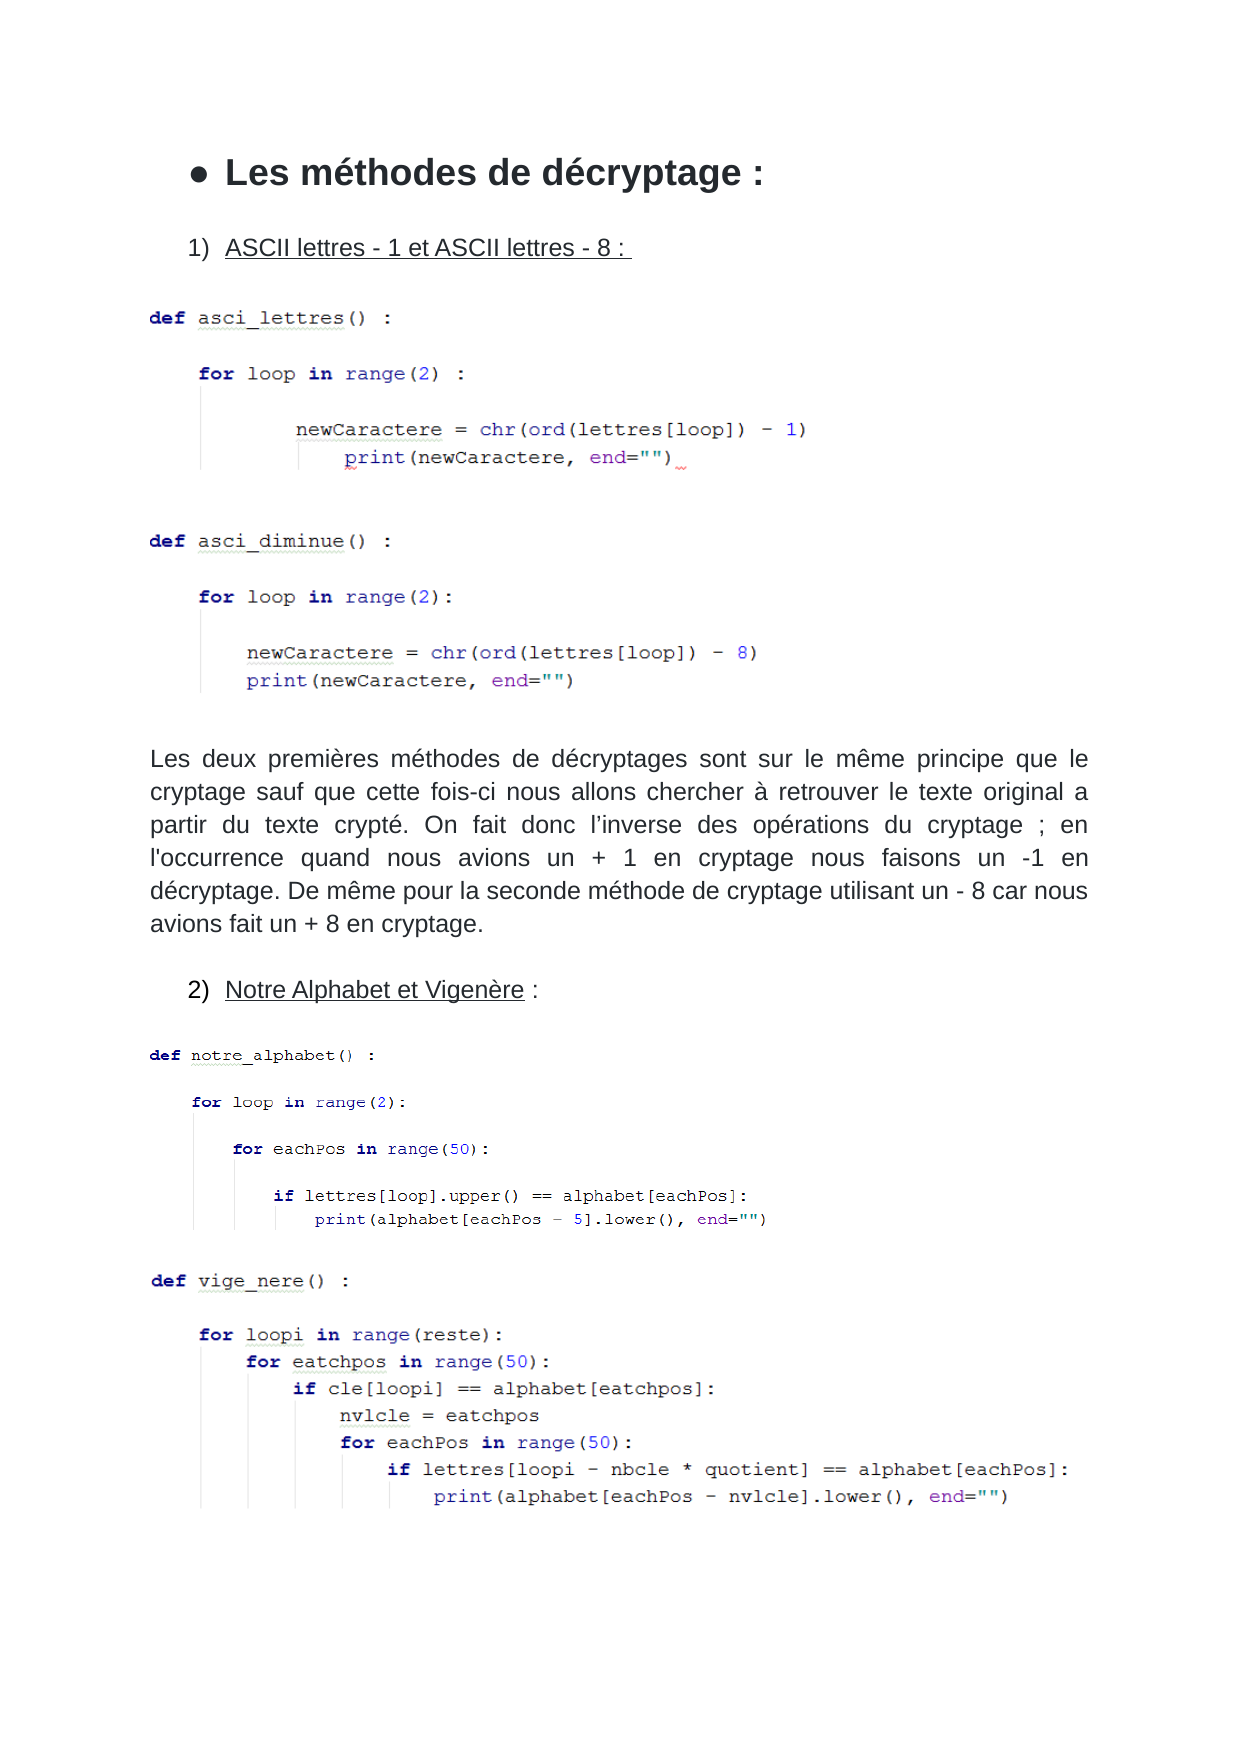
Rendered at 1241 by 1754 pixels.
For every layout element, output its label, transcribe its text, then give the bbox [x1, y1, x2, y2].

picture [150, 1041, 795, 1264]
picture [150, 1267, 1091, 1543]
list Notre Alphabet et Vigenère : [187, 975, 1090, 1004]
list ASCII lettres - 1 et ASCII lettres - 8 : [187, 233, 1090, 261]
list Les méthodes de décryptage : [187, 150, 1090, 193]
text Les deux premières méthodes de décryptages sont sur le même principe que le cryptage sauf que cette fois-ci nous allons chercher à retrouver le texte original a partir du texte crypté. On fait donc l’inverse des opérations du cryptage ; en l'occurrence quand nous avions un + 1 en cryptage nous faisons un -1 en décryptage. De même pour la seconde méthode de cryptage utilisant un - 8 car nous avions fait un + 8 en cryptage. [150, 744, 1090, 938]
picture [150, 298, 820, 741]
